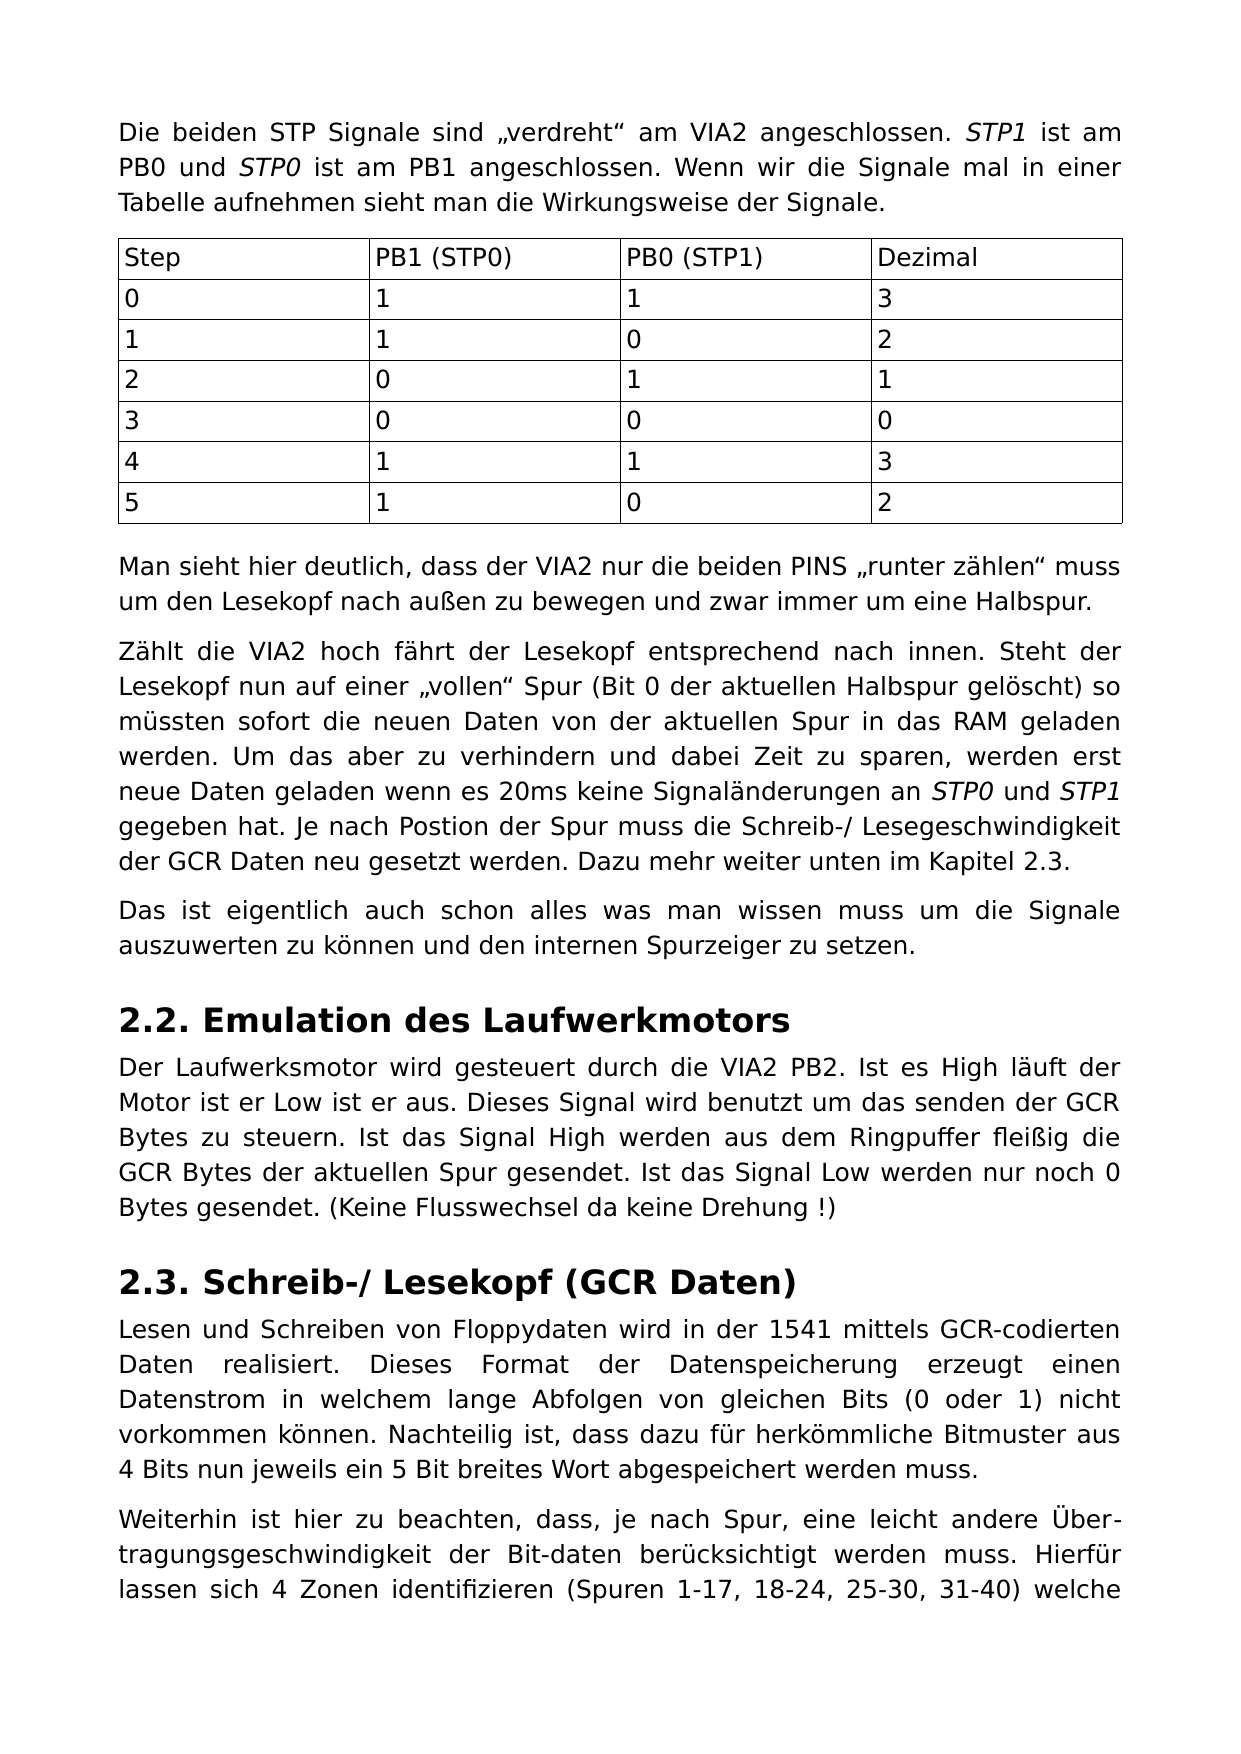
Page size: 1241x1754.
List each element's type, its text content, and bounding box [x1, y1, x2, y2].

table_cell 0 [119, 280, 369, 319]
table_cell 2 [872, 483, 1122, 523]
table_cell 1 [621, 442, 871, 482]
text Weiterhin ist hier zu beachten, dass, je nach Spur, eine leicht andere Über­tragungsgeschwindigkeit der Bit-daten berücksichtigt werden muss. Hierfür lassen sich 4 Zonen identifizieren (Spuren 1-17, 18-24, 25-30, 31-40) welche [118, 1505, 1122, 1604]
table_cell 1 [370, 483, 620, 523]
table_cell 1 [370, 280, 620, 319]
text Zählt die VIA2 hoch fährt der Lesekopf entsprechend nach innen. Steht der Lesekopf nun auf einer „vollen“ Spur (Bit 0 der aktuellen Halbspur gelöscht) so müssten sofort die neuen Daten von der aktuellen Spur in das RAM geladen werden. Um das aber zu verhindern und dabei Zeit zu sparen, werden erst neue Daten geladen wenn es 20ms keine Signaländerungen an STP0 und STP1 gegeben hat. Je nach Postion der Spur muss die Schreib-/ Lesegeschwindigkeit der GCR Daten neu gesetzt werden. Dazu mehr weiter unten im Kapitel 2.3. [118, 637, 1122, 876]
table_cell 1 [119, 320, 369, 360]
table_cell 3 [119, 402, 369, 441]
table_cell 0 [621, 402, 871, 441]
table_cell 0 [370, 361, 620, 401]
table_cell 1 [621, 280, 871, 319]
table_header Dezimal [872, 239, 1122, 278]
table_cell 1 [370, 320, 620, 360]
subtitle Emulation des Laufwerkmotors [118, 1002, 1122, 1041]
table_cell 3 [872, 280, 1122, 319]
table_header PB0 (STP1) [621, 239, 871, 278]
table_cell 1 [872, 361, 1122, 401]
text Lesen und Schreiben von Floppydaten wird in der 1541 mittels GCR-codierten Daten realisiert. Dieses Format der Datenspeicherung erzeugt einen Datenstrom in welchem lange Abfolgen von gleichen Bits (0 oder 1) nicht vorkommen können. Nachteilig ist, dass dazu für herkömmliche Bitmuster aus 4 Bits nun jeweils ein 5 Bit breites Wort abgespeichert werden muss. [118, 1315, 1122, 1484]
table_cell 4 [119, 442, 369, 482]
table_cell 0 [872, 402, 1122, 441]
table_cell 0 [370, 402, 620, 441]
table_header PB1 (STP0) [370, 239, 620, 278]
table_cell 2 [872, 320, 1122, 360]
text Man sieht hier deutlich, dass der VIA2 nur die beiden PINS „runter zählen“ muss um den Lesekopf nach außen zu bewegen und zwar immer um eine Halbspur. [118, 552, 1122, 616]
table_cell 0 [621, 483, 871, 523]
text Der Laufwerksmotor wird gesteuert durch die VIA2 PB2. Ist es High läuft der Motor ist er Low ist er aus. Dieses Signal wird benutzt um das senden der GCR Bytes zu steuern. Ist das Signal High werden aus dem Ringpuffer fleißig die GCR Bytes der aktuellen Spur gesendet. Ist das Signal Low werden nur noch 0 Bytes gesendet. (Keine Flusswechsel da keine Drehung !) [118, 1053, 1122, 1222]
subtitle Schreib-/ Lesekopf (GCR Daten) [118, 1264, 1122, 1303]
text Die beiden STP Signale sind „verdreht“ am VIA2 angeschlossen. STP1 ist am PB0 und STP0 ist am PB1 angeschlossen. Wenn wir die Signale mal in einer Tabelle aufnehmen sieht man die Wirkungsweise der Signale. [118, 118, 1122, 217]
table_cell 0 [621, 320, 871, 360]
table_cell 5 [119, 483, 369, 523]
table_cell 1 [370, 442, 620, 482]
table_cell 2 [119, 361, 369, 401]
text Das ist eigentlich auch schon alles was man wissen muss um die Signale auszuwerten zu können und den internen Spurzeiger zu setzen. [118, 896, 1122, 960]
table_cell 3 [872, 442, 1122, 482]
table_header Step [119, 239, 369, 278]
table_cell 1 [621, 361, 871, 401]
